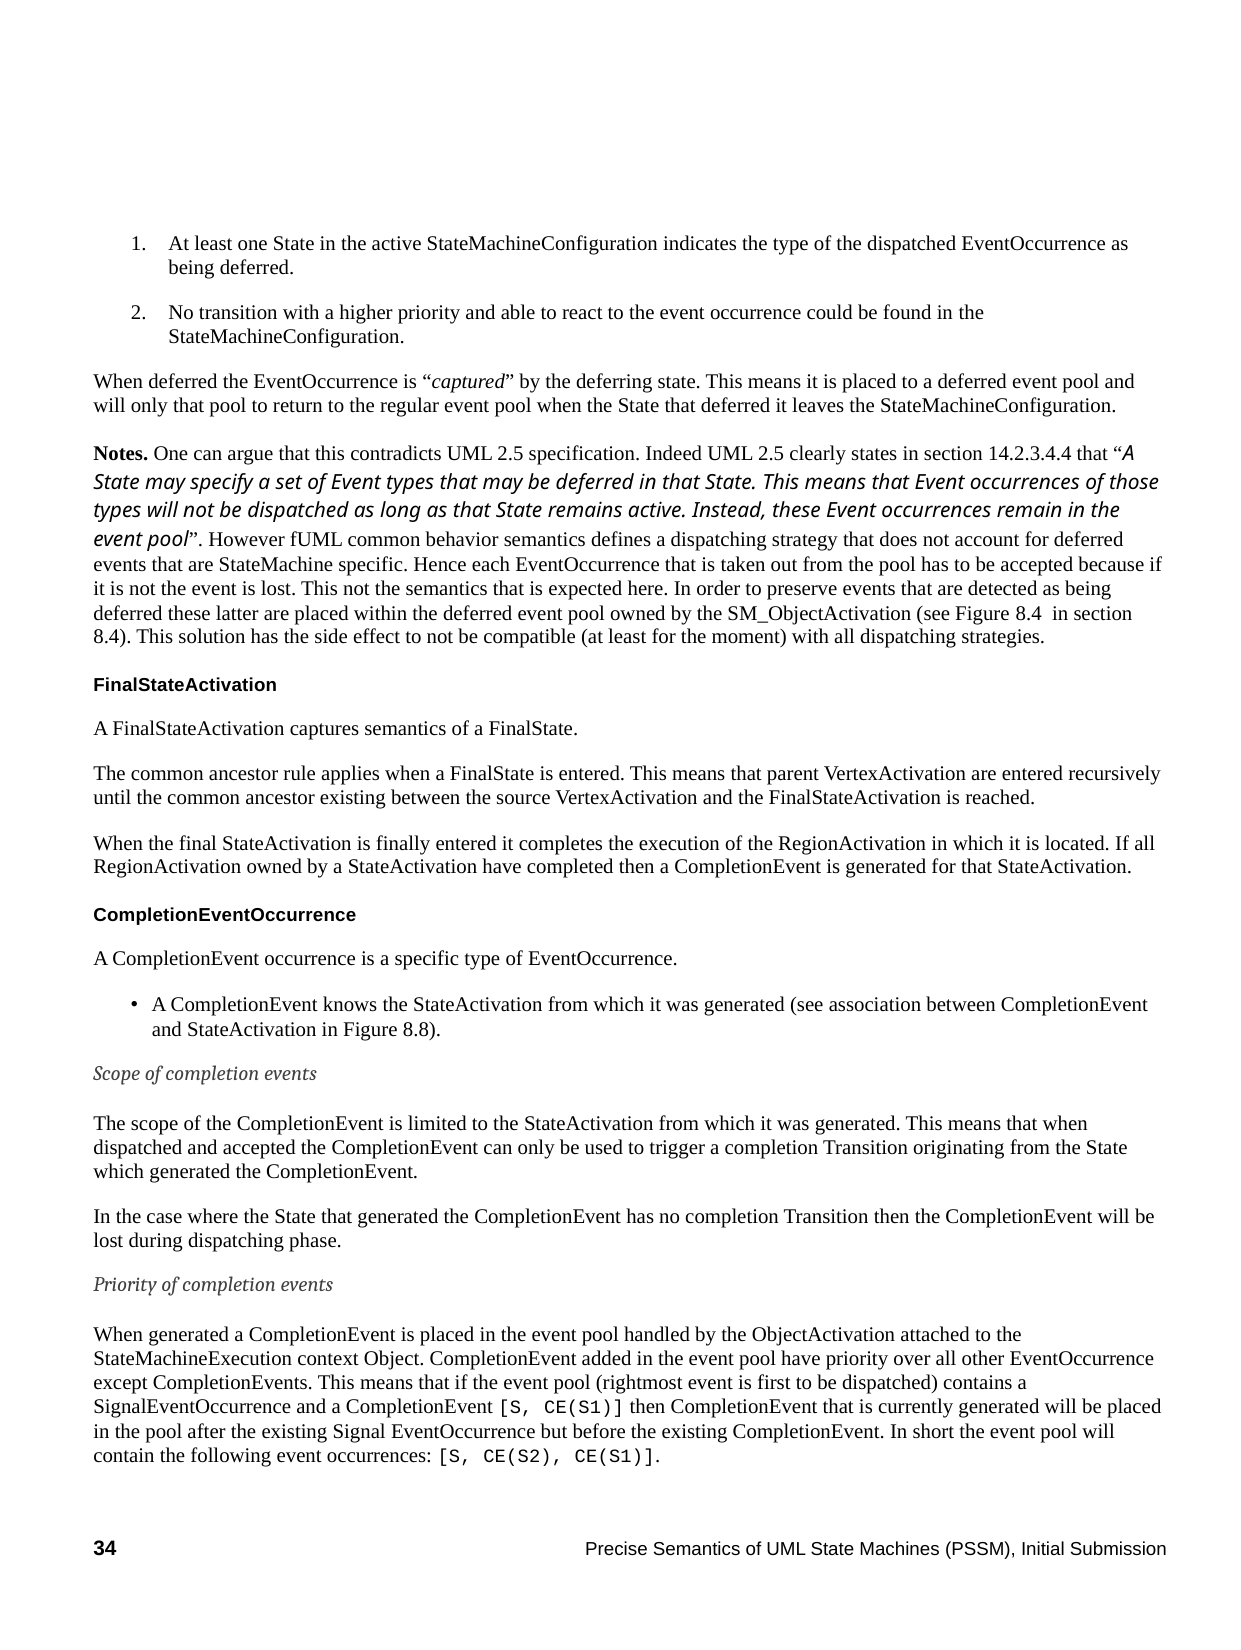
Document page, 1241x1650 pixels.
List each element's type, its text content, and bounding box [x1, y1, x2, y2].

subtitle Priority of completion events [93, 1273, 1164, 1297]
text In the case where the State that generated the CompletionEvent has no completion Transition then the CompletionEvent will be lost during dispatching phase. [93, 1204, 1164, 1252]
subtitle CompletionEventOccurrence [93, 903, 1164, 925]
list A CompletionEvent knows the StateActivation from which it was generated (see association between CompletionEvent and StateActivation in Figure 8.8). [131, 991, 1164, 1041]
text Notes. One can argue that this contradicts UML 2.5 specification. Indeed UML 2.5 clearly states in section 14.2.3.4.4 that “A State may specify a set of Event types that may be deferred in that State. This means that Event occurrences of those types will not be dispatched as long as that State remains active. Instead, these Event occurrences remain in the event pool”. However fUML common behavior semantics defines a dispatching strategy that does not account for deferred events that are StateMachine specific. Hence each EventOccurrence that is taken out from the pool has to be accepted because if it is not the event is lost. This not the semantics that is expected here. In order to preserve events that are detected as being deferred these latter are placed within the deferred event pool owned by the SM_ObjectActivation (see Figure 8.4 in section 8.4). This solution has the side effect to not be compatible (at least for the moment) with all dispatching strategies. [93, 438, 1164, 648]
text The common ancestor rule applies when a FinalState is entered. This means that parent VertexActivation are entered recursively until the common ancestor existing between the source VertexActivation and the FinalStateActivation is reached. [93, 761, 1164, 809]
list No transition with a higher priority and able to react to the event occurrence could be found in the StateMachineConfiguration. [131, 300, 1164, 348]
text When deferred the EventOccurrence is “captured” by the deferring state. This means it is placed to a deferred event pool and will only that pool to return to the regular event pool when the State that deferred it leaves the StateMachineConfiguration. [93, 369, 1164, 417]
text A CompletionEvent occurrence is a specific type of EventOccurrence. [93, 946, 1164, 970]
text A FinalStateActivation captures semantics of a FinalState. [93, 716, 1164, 740]
subtitle Scope of completion events [93, 1062, 1164, 1086]
text When generated a CompletionEvent is placed in the event pool handled by the ObjectActivation attached to the StateMachineExecution context Object. CompletionEvent added in the event pool have priority over all other EventOccurrence except CompletionEvents. This means that if the event pool (rightmost event is first to be dispatched) contains a SignalEventOccurrence and a CompletionEvent [S, CE(S1)] then CompletionEvent that is currently generated will be placed in the pool after the existing Signal EventOccurrence but before the existing CompletionEvent. In short the event pool will contain the following event occurrences: [S, CE(S2), CE(S1)]. [93, 1322, 1164, 1468]
list At least one State in the active StateMachineConfiguration indicates the type of the dispatched EventOccurrence as being deferred. [131, 231, 1164, 279]
text When the final StateActivation is finally entered it completes the execution of the RegionActivation in which it is located. If all RegionActivation owned by a StateActivation have completed then a CompletionEvent is generated for that StateActivation. [93, 830, 1164, 878]
text The scope of the CompletionEvent is limited to the StateActivation from which it was generated. This means that when dispatched and accepted the CompletionEvent can only be used to trigger a completion Transition originating from the State which generated the CompletionEvent. [93, 1111, 1164, 1183]
subtitle FinalStateActivation [93, 673, 1164, 695]
